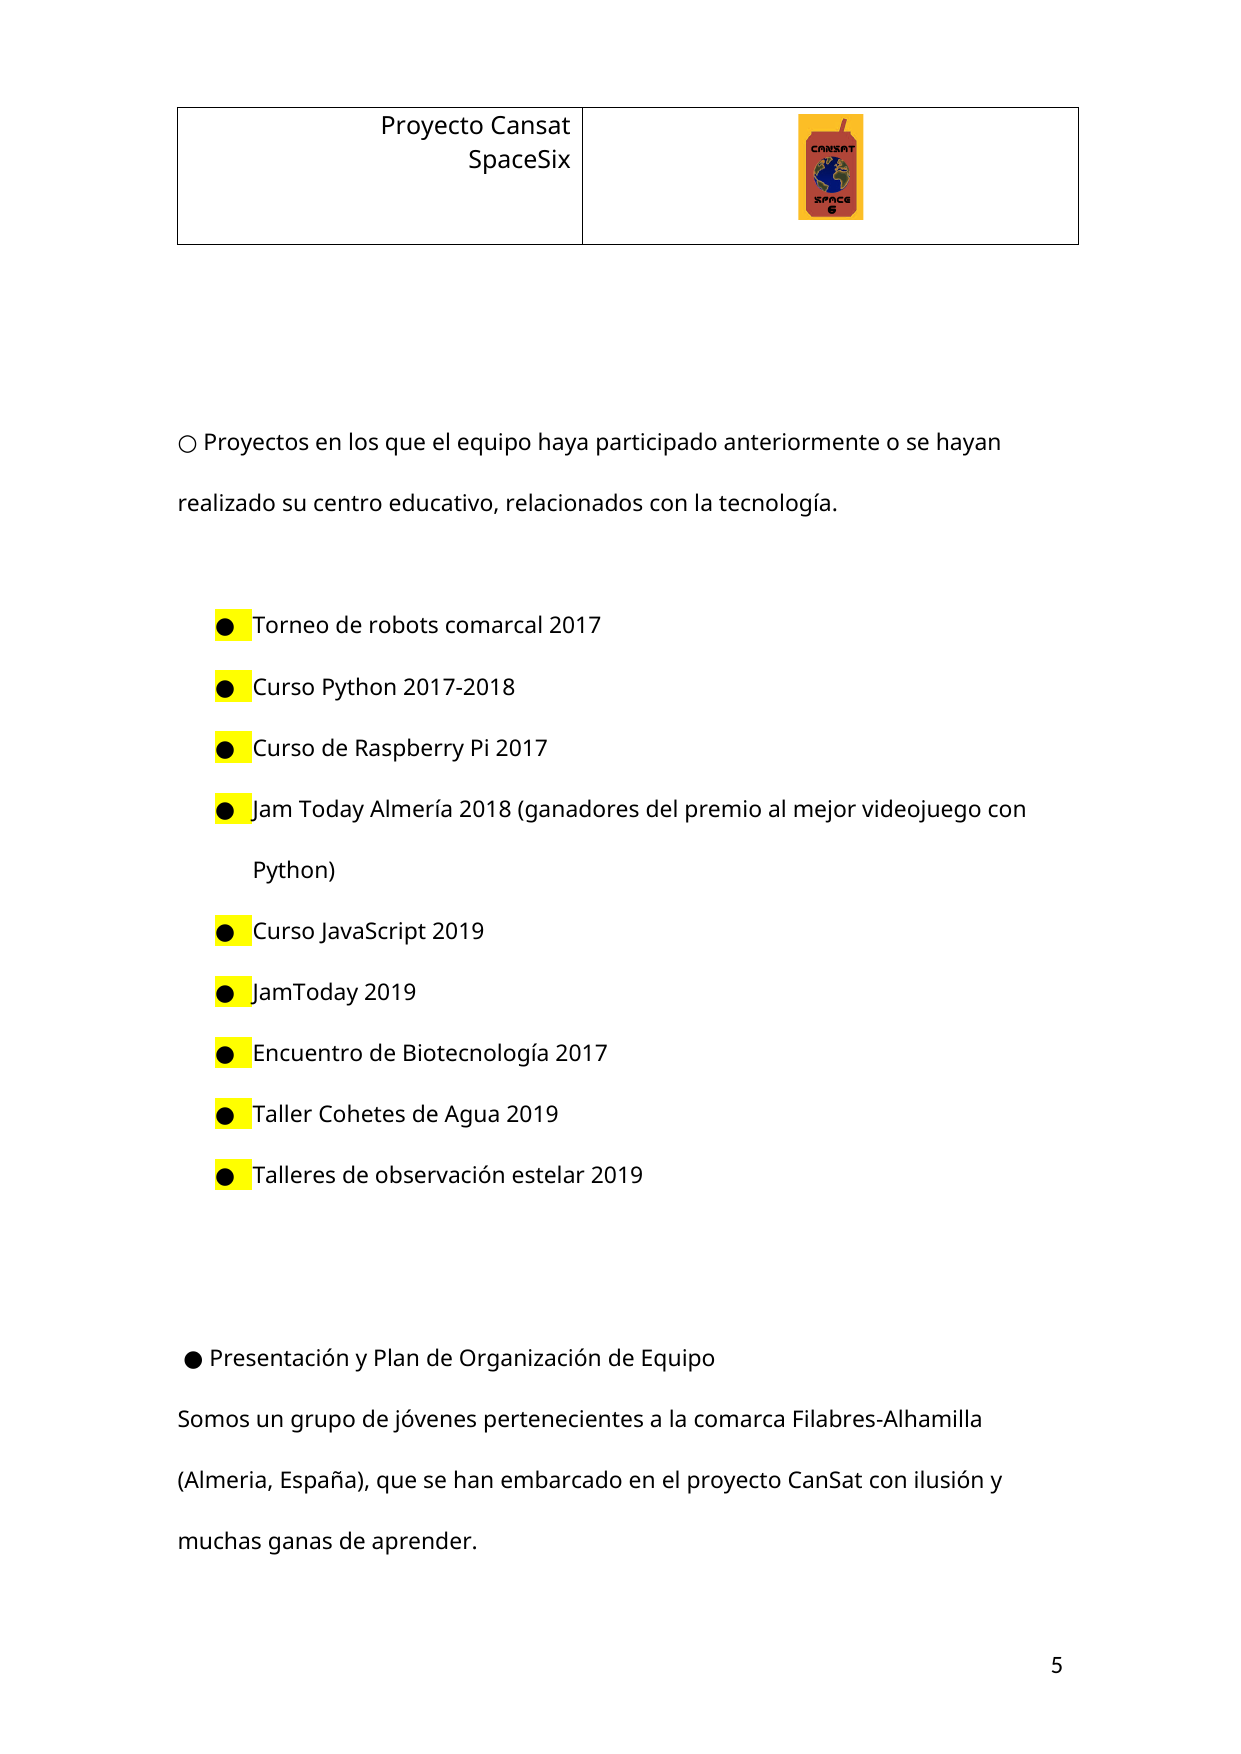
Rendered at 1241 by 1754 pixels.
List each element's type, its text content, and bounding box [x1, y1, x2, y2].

text Somos un grupo de jóvenes pertenecientes a la comarca Filabres-Alhamilla (Almeria, España), que se han embarcado en el proyecto CanSat con ilusión y muchas ganas de aprender. [177, 1389, 1063, 1556]
list JamToday 2019 [215, 961, 1063, 1007]
list Encuentro de Biotecnología 2017 [215, 1022, 1063, 1068]
list Curso de Raspberry Pi 2017 [215, 717, 1063, 763]
list Jam Today Almería 2018 (ganadores del premio al mejor videojuego con Python) [215, 778, 1063, 885]
list Taller Cohetes de Agua 2019 [215, 1083, 1063, 1129]
text ○ Proyectos en los que el equipo haya participado anteriormente o se hayan realizado su centro educativo, relacionados con la tecnología. [177, 412, 1063, 518]
picture [798, 114, 864, 220]
text ● Presentación y Plan de Organización de Equipo [177, 1328, 1063, 1373]
list Curso Python 2017-2018 [215, 656, 1063, 702]
list Talleres de observación estelar 2019 [215, 1144, 1063, 1190]
list Curso JavaScript 2019 [215, 900, 1063, 946]
list Torneo de robots comarcal 2017 [215, 595, 1063, 641]
